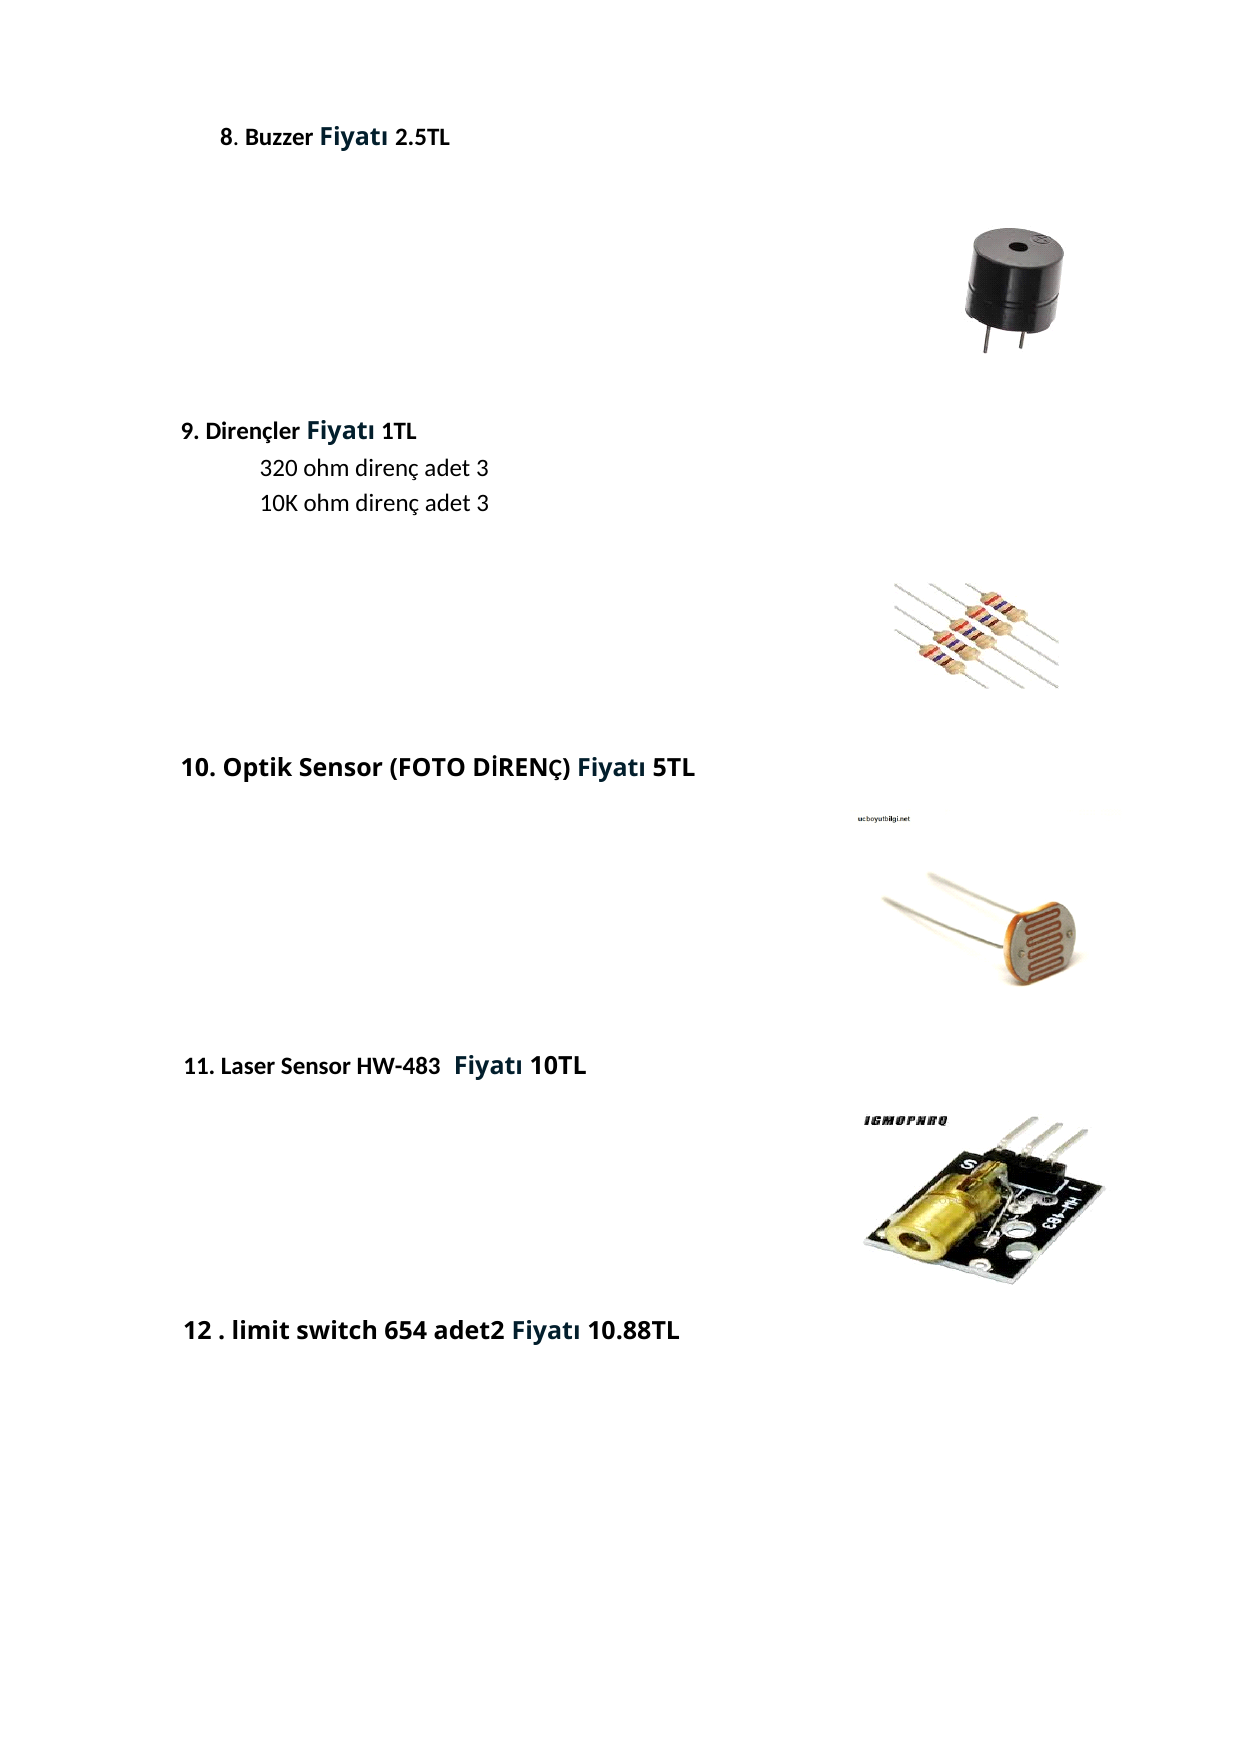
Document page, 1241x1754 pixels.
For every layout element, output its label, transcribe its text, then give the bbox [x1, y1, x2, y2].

text 10K ohm direnç adet 3 [118, 487, 1122, 517]
text 320 ohm direnç adet 3 [118, 452, 1122, 482]
text 11. Laser Sensor HW-483 Fiyatı 10TL [118, 1048, 1122, 1082]
text 12 . limit switch 654 adet2 Fiyatı 10.88TL [118, 1312, 1122, 1346]
text 8. Buzzer Fiyatı 2.5TL [118, 118, 1122, 152]
text 10. Optik Sensor (FOTO DİRENÇ) Fiyatı 5TL [118, 750, 1122, 784]
text 9. Dirençler Fiyatı 1TL [118, 413, 1122, 447]
